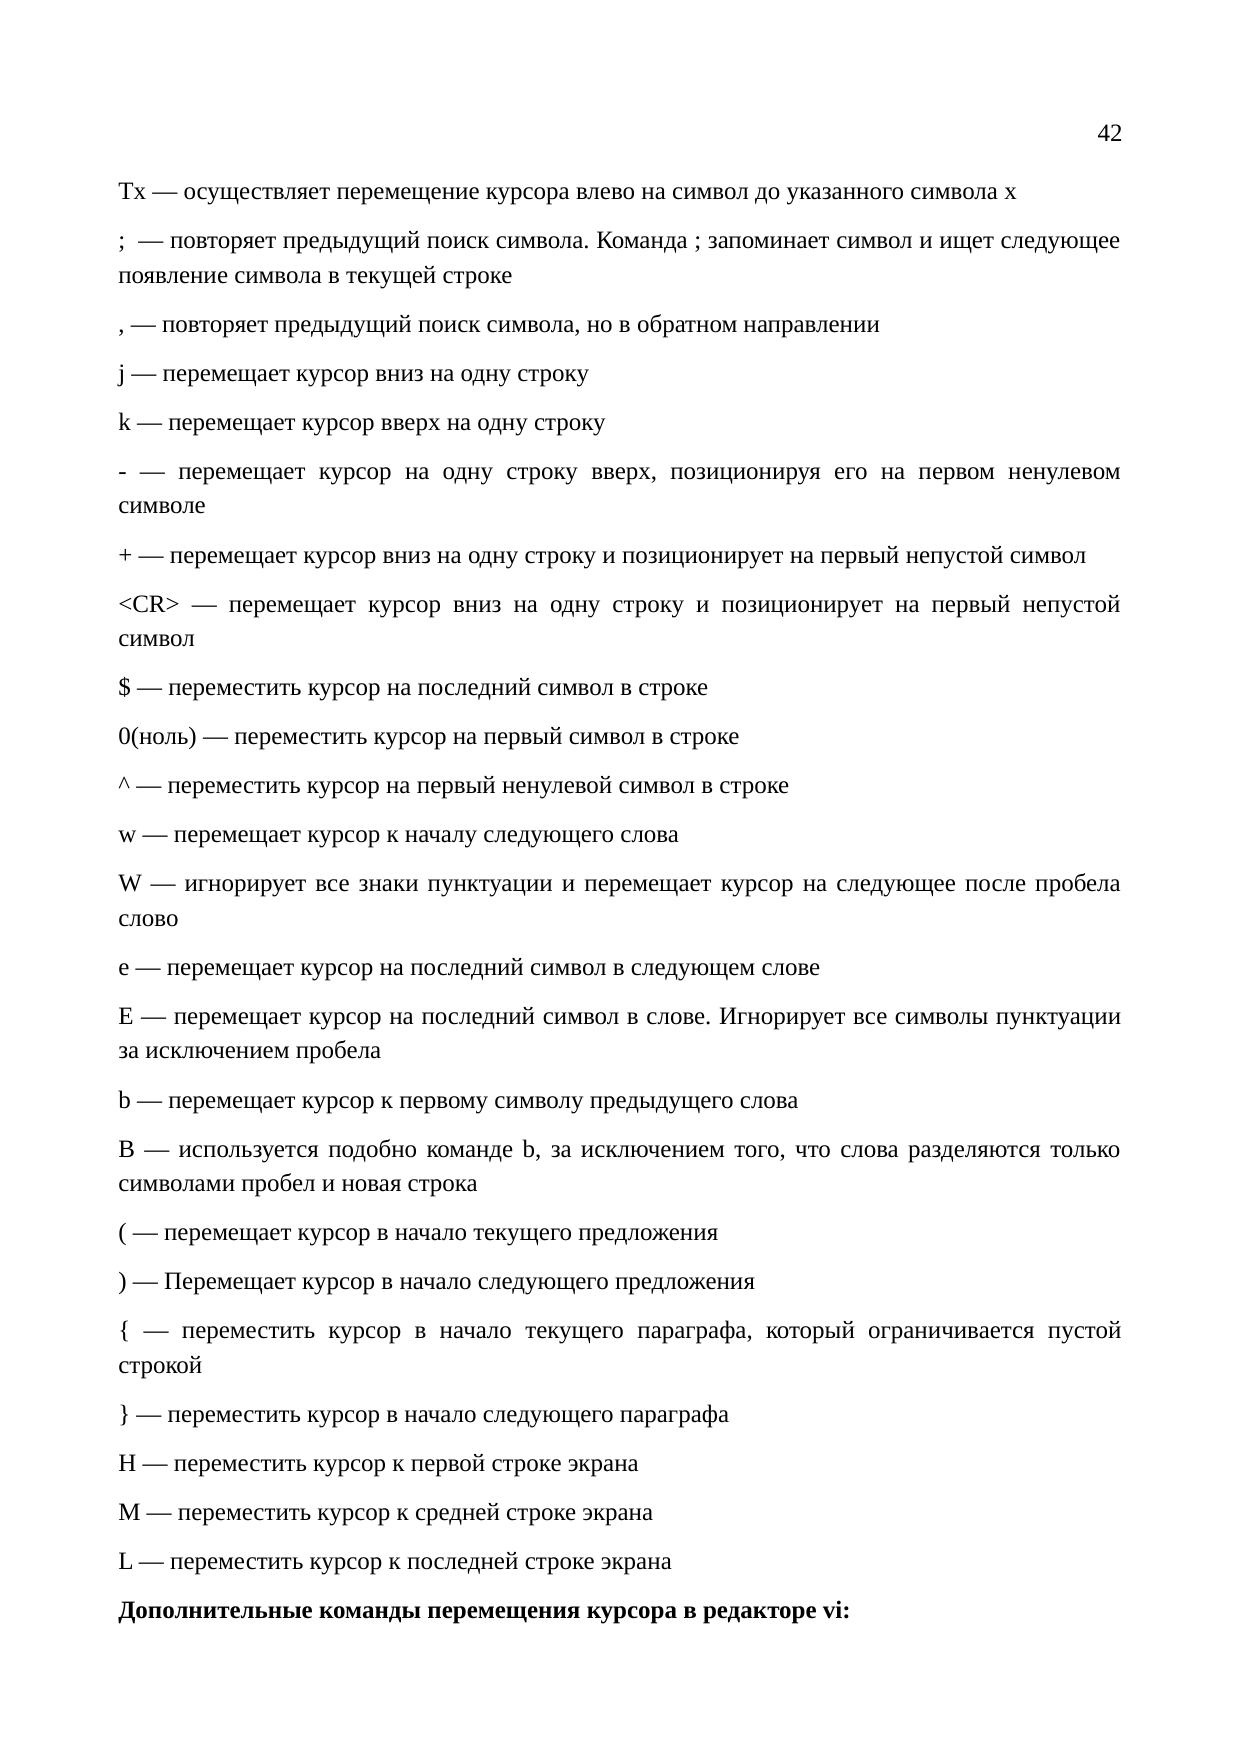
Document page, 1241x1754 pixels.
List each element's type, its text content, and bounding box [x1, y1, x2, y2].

text { — переместить курсор в начало текущего параграфа, который ограничивается пустой строкой [118, 1315, 1122, 1379]
text ^ — переместить курсор на первый ненулевой символ в строке [118, 770, 1122, 799]
text W — игнорирует все знаки пунктуации и перемещает курсор на следующее после пробела слово [118, 868, 1122, 932]
text e — перемещает курсор на последний символ в следующем слове [118, 952, 1122, 981]
text M — переместить курсор к средней строке экрана [118, 1497, 1122, 1526]
text Tx — осуществляет перемещение курсора влево на символ до указанного символа x [118, 176, 1122, 205]
text - — перемещает курсор на одну строку вверх, позиционируя его на первом ненулевом символе [118, 456, 1122, 519]
text B — используется подобно команде b, за исключением того, что слова разделяются только символами пробел и новая строка [118, 1134, 1122, 1197]
text E — перемещает курсор на последний символ в слове. Игнорирует все символы пунктуации за исключением пробела [118, 1001, 1122, 1064]
text } — переместить курсор в начало следующего параграфа [118, 1399, 1122, 1428]
text w — перемещает курсор к началу следующего слова [118, 819, 1122, 848]
text ( — перемещает курсор в начало текущего предложения [118, 1217, 1122, 1246]
text , — повторяет предыдущий поиск символа, но в обратном направлении [118, 309, 1122, 338]
text b — перемещает курсор к первому символу предыдущего слова [118, 1085, 1122, 1113]
text $ — переместить курсор на последний символ в строке [118, 672, 1122, 701]
text + — перемещает курсор вниз на одну строку и позиционирует на первый непустой символ [118, 540, 1122, 568]
text 0(ноль) — переместить курсор на первый символ в строке [118, 721, 1122, 750]
text ; — повторяет предыдущий поиск символа. Команда ; запоминает символ и ищет следующее появление символа в текущей строке [118, 225, 1122, 289]
text H — переместить курсор к первой строке экрана [118, 1448, 1122, 1477]
text ) — Перемещает курсор в начало следующего предложения [118, 1266, 1122, 1295]
text Дополнительные команды перемещения курсора в редакторе vi: [118, 1595, 1122, 1624]
text L — переместить курсор к последней строке экрана [118, 1546, 1122, 1575]
text j — перемещает курсор вниз на одну строку [118, 358, 1122, 387]
text k — перемещает курсор вверх на одну строку [118, 407, 1122, 436]
text <CR> — перемещает курсор вниз на одну строку и позиционирует на первый непустой символ [118, 589, 1122, 652]
